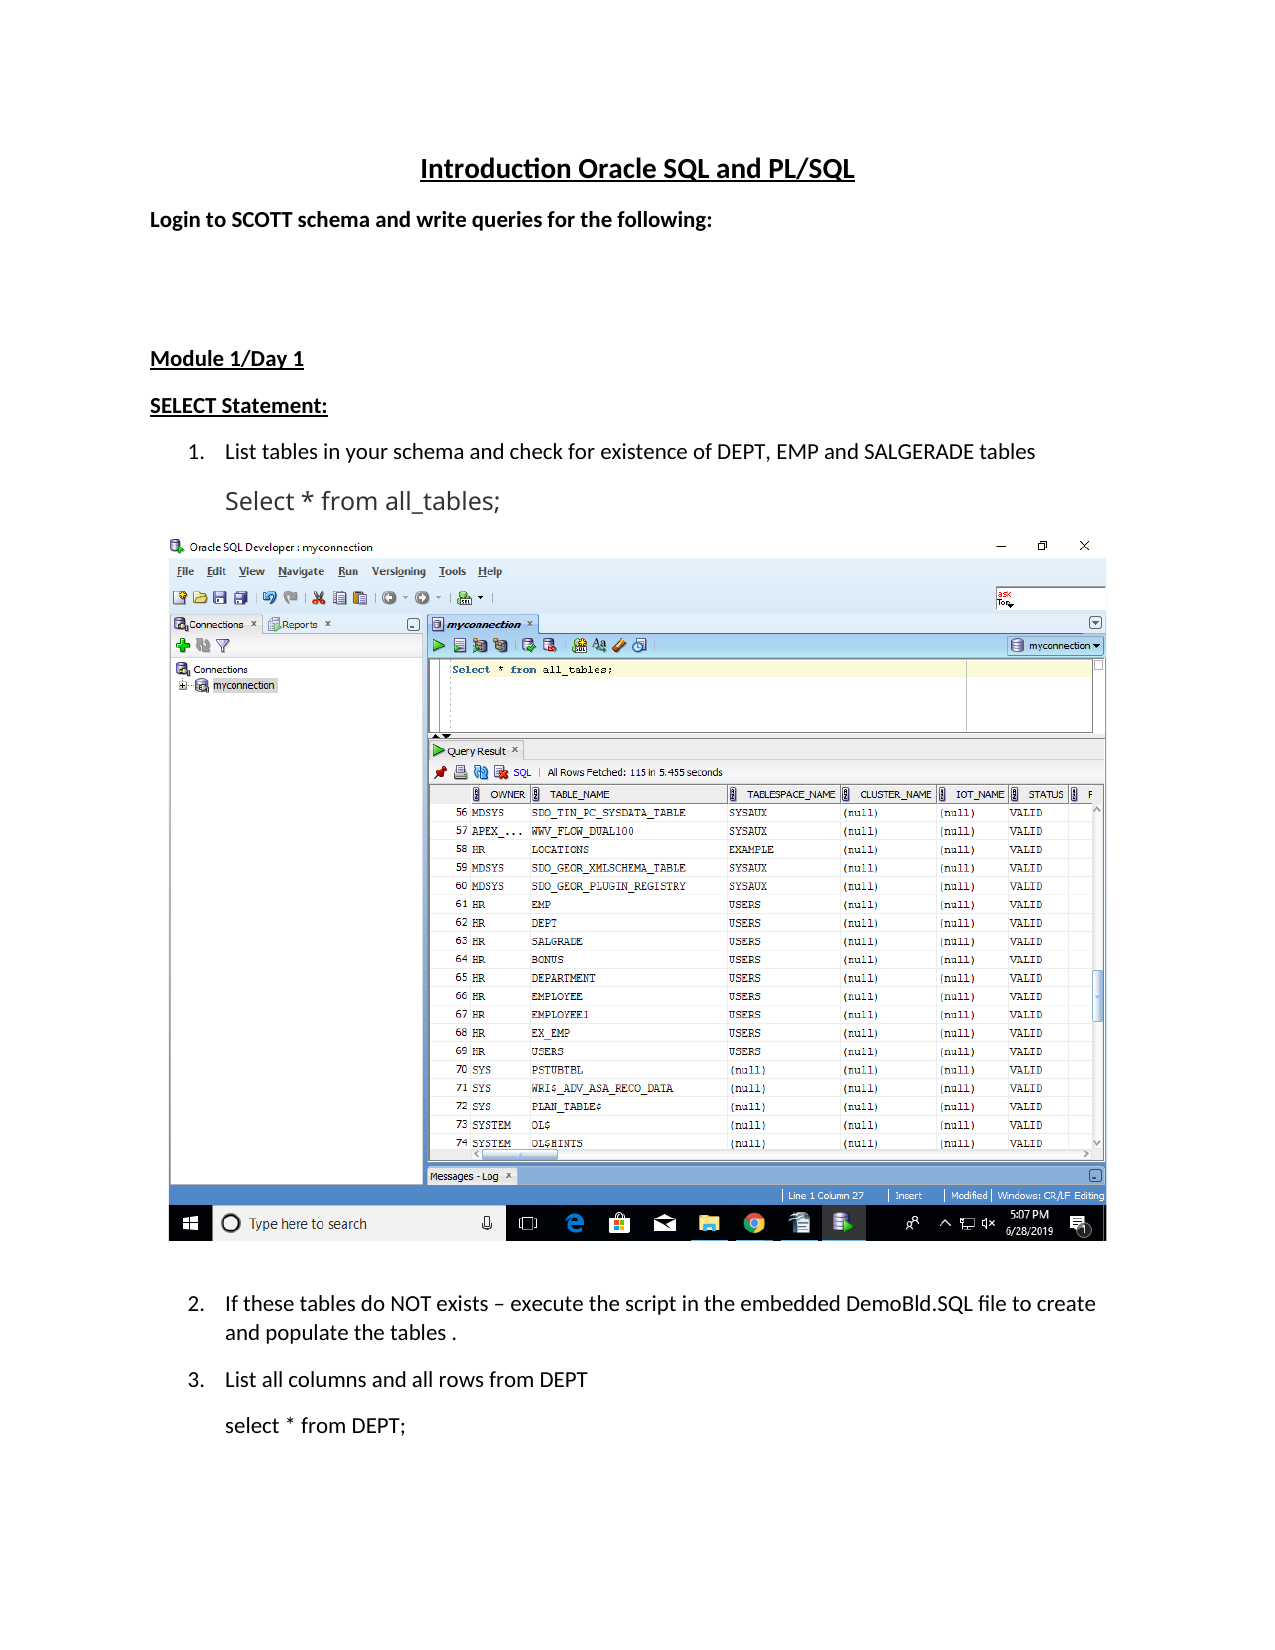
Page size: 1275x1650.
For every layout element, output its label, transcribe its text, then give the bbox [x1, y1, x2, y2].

list select * from DEPT; [187, 1412, 1125, 1440]
text Module 1/Day 1 [150, 344, 1125, 372]
picture [168, 537, 1107, 1241]
list List all columns and all rows from DEPT [187, 1365, 1125, 1393]
list Select * from all_tables; [187, 484, 1125, 518]
text Login to SCOTT schema and write queries for the following: [150, 205, 1125, 233]
text SELECT Statement: [150, 391, 1125, 419]
list If these tables do NOT exists – execute the script in the embedded DemoBld.SQL file to create and populate the tables . [187, 1289, 1125, 1347]
text Introduction Oracle SQL and PL/SQL [150, 150, 1125, 186]
list List tables in your schema and check for existence of DEPT, EMP and SALGERADE tables [187, 437, 1125, 466]
